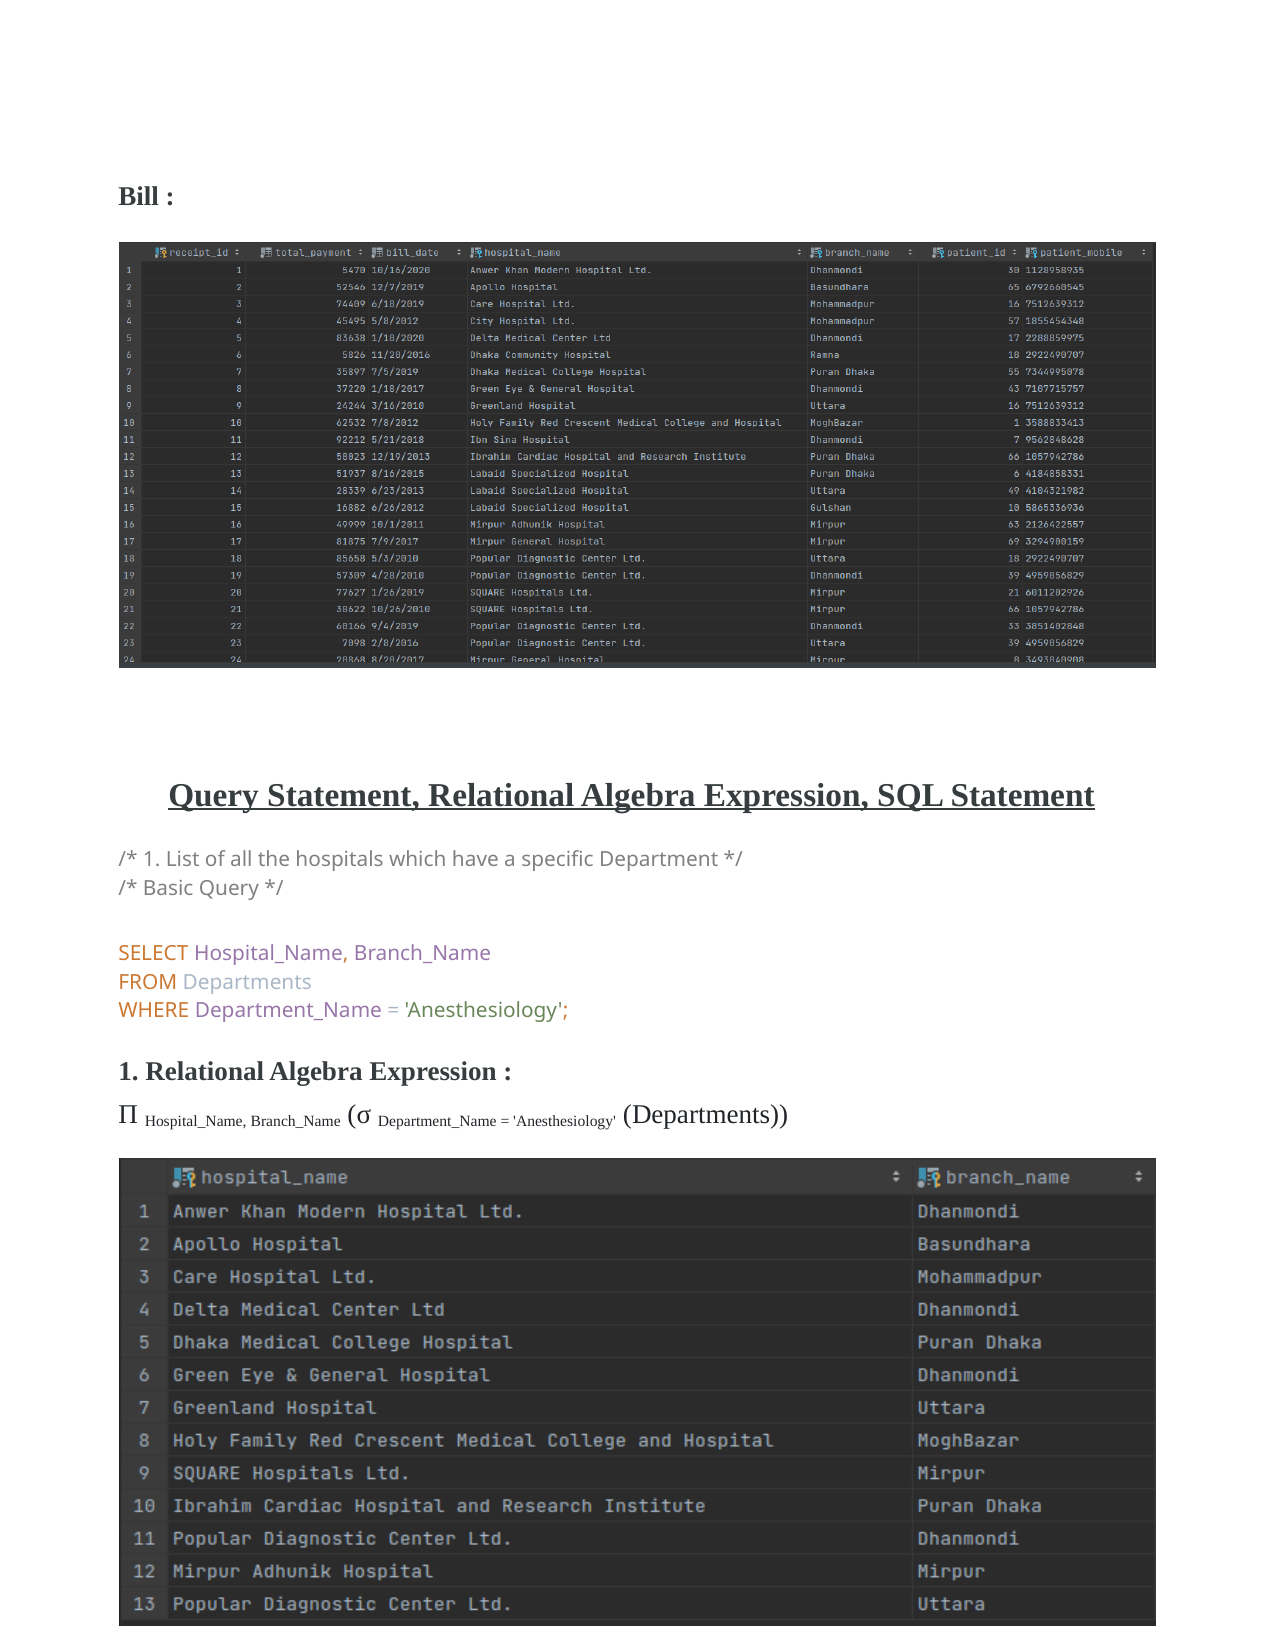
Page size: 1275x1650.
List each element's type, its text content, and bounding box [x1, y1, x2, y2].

text Query Statement, Relational Algebra Expression, SQL Statement [118, 775, 1155, 813]
text Bill : [118, 180, 1155, 212]
text /* 1. List of all the hospitals which have a specific Department */ /* Basic Query */ SELECT Hospital_Name, Branch_Name FROM Departments WHERE Department_Name = 'Anesthesiology'; [118, 844, 1155, 1024]
text 1. Relational Algebra Expression : [118, 1055, 1155, 1086]
picture [119, 1158, 1156, 1626]
subtitle Π Hospital_Name, Branch_Name (σ Department_Name = 'Anesthesiology' (Departments)) [118, 1098, 1155, 1129]
picture [119, 242, 1156, 668]
